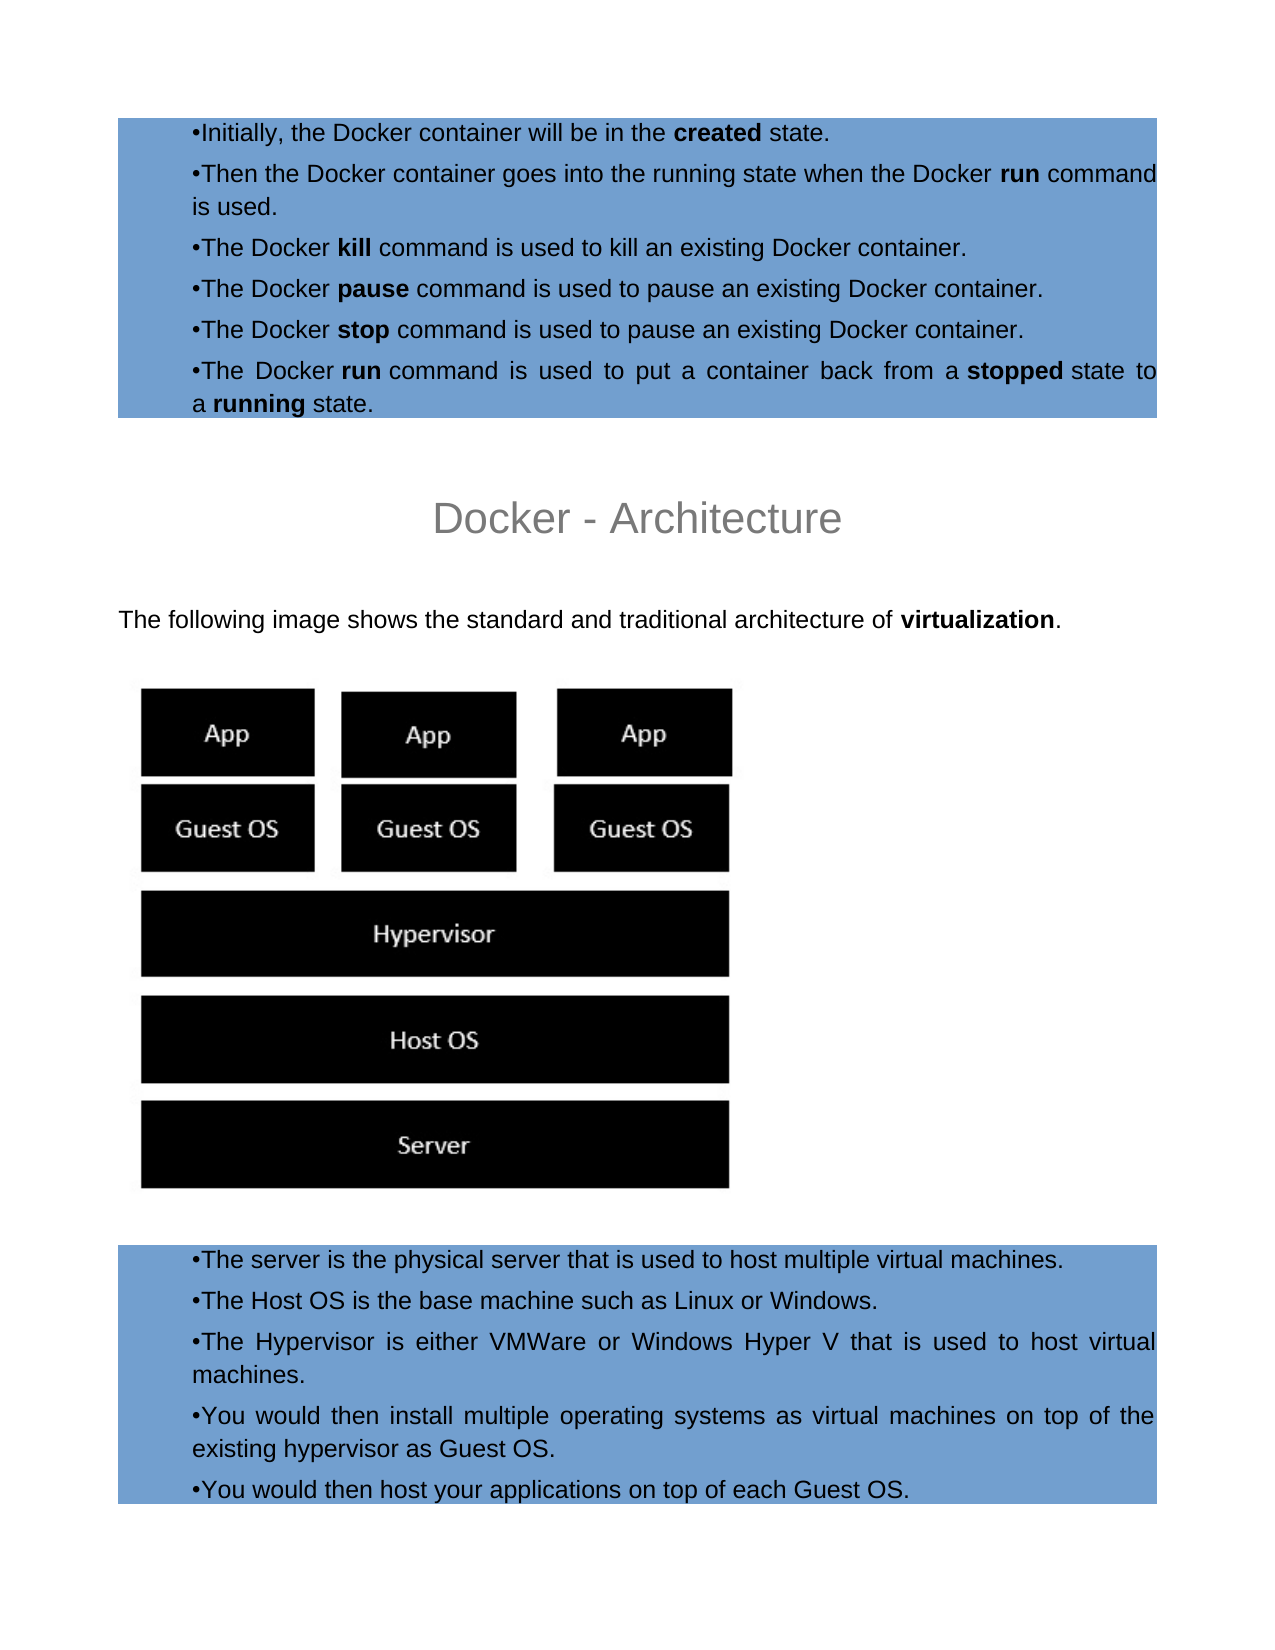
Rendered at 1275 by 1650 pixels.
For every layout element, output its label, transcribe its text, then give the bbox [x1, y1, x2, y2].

list The Docker stop command is used to pause an existing Docker container. [118, 315, 1157, 344]
list You would then host your applications on top of each Guest OS. [118, 1475, 1157, 1504]
list Initially, the Docker container will be in the created state. [118, 118, 1157, 147]
list You would then install multiple operating systems as virtual machines on top of the existing hypervisor as Guest OS. [118, 1401, 1157, 1463]
list The Docker run command is used to put a container back from a stopped state to a running state. [118, 356, 1157, 418]
list The Docker pause command is used to pause an existing Docker container. [118, 274, 1157, 303]
text The following image shows the standard and traditional architecture of virtualization. [118, 605, 1157, 634]
subtitle Docker - Architecture [118, 492, 1157, 543]
list The Docker kill command is used to kill an existing Docker container. [118, 233, 1157, 262]
list The server is the physical server that is used to host multiple virtual machines. [118, 1245, 1157, 1274]
picture [118, 667, 756, 1212]
list The Hypervisor is either VMWare or Windows Hyper V that is used to host virtual machines. [118, 1327, 1157, 1389]
list Then the Docker container goes into the running state when the Docker run command is used. [118, 159, 1157, 221]
list The Host OS is the base machine such as Linux or Windows. [118, 1286, 1157, 1315]
